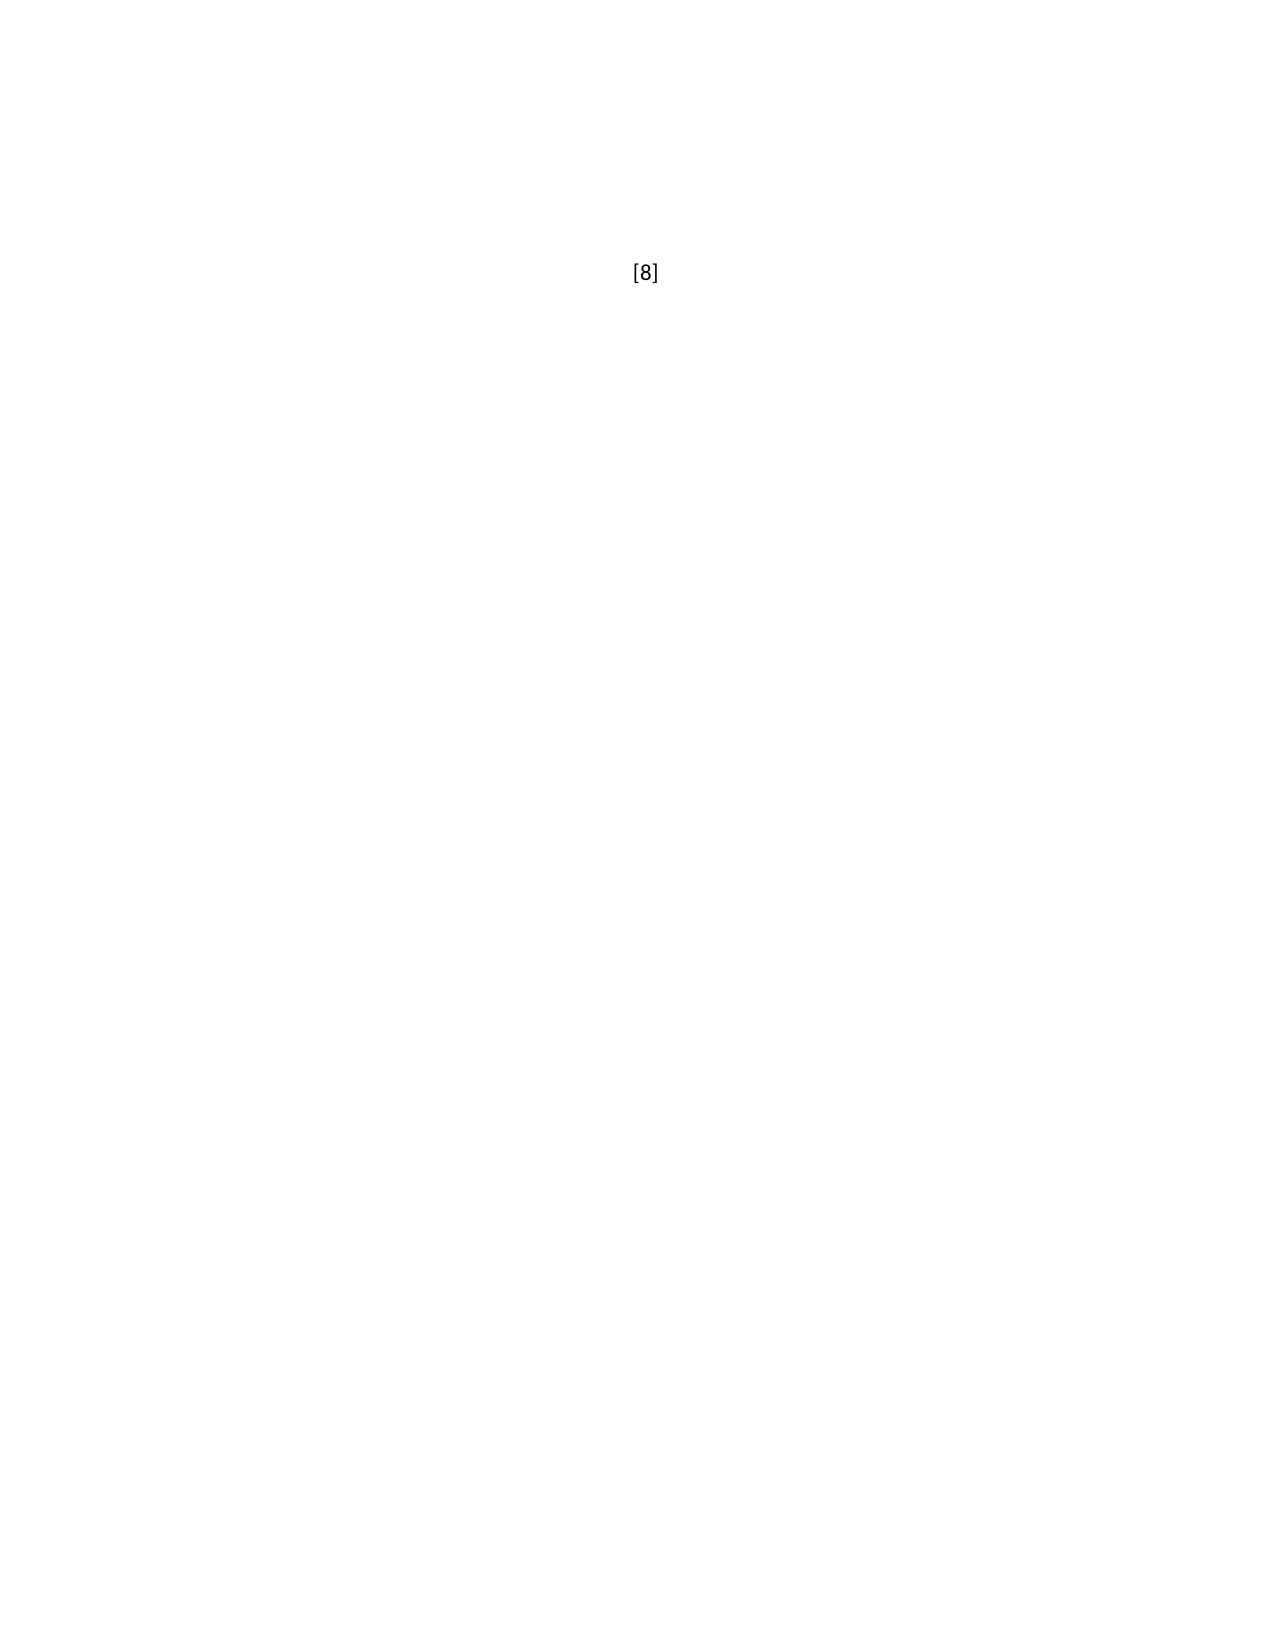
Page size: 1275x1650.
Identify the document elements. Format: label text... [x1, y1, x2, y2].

text [7] [135, 258, 1156, 286]
